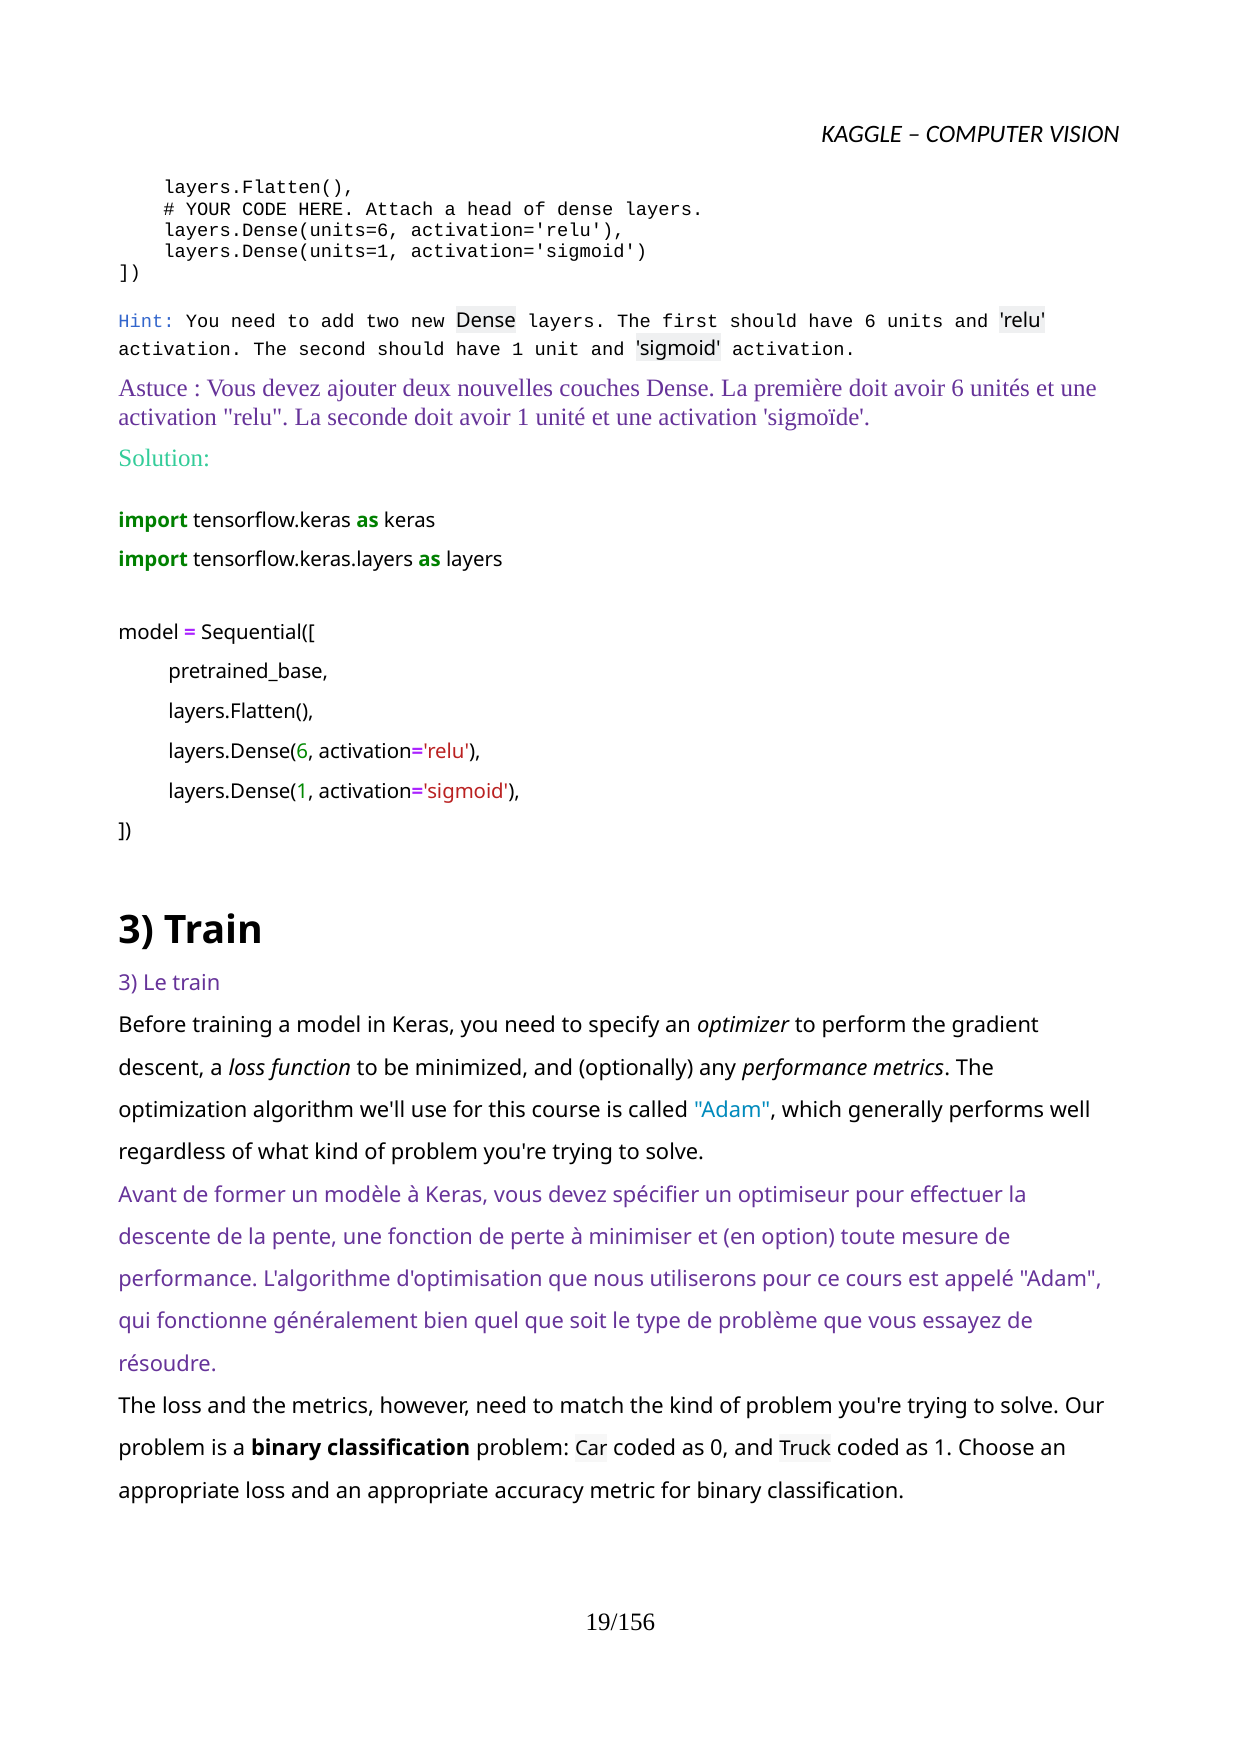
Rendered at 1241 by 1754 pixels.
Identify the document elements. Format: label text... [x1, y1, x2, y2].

subtitle 3) Train [118, 901, 1122, 955]
text pretrained_base, [118, 657, 1122, 685]
text import tensorflow.keras.layers as layers [118, 545, 1122, 573]
text layers.Flatten(), [118, 178, 1122, 199]
text Astuce : Vous devez ajouter deux nouvelles couches Dense. La première doit avoir 6 unités et une activation "relu". La seconde doit avoir 1 unité et une activation 'sigmoïde'. [118, 373, 1122, 431]
text layers.Dense(units=6, activation='relu'), [118, 221, 1122, 242]
text layers.Dense(units=1, activation='sigmoid') [118, 242, 1122, 263]
text # YOUR CODE HERE. Attach a head of dense layers. [118, 199, 1122, 221]
text layers.Flatten(), [118, 697, 1122, 725]
text Hint: You need to add two new Dense layers. The first should have 6 units and 'relu' activation. The second should have 1 unit and 'sigmoid' activation. [118, 306, 1122, 361]
text Before training a model in Keras, you need to specify an optimizer to perform the gradient descent, a loss function to be minimized, and (optionally) any performance metrics. The optimization algorithm we'll use for this course is called "Adam", which generally performs well regardless of what kind of problem you're trying to solve. [118, 1009, 1122, 1166]
text ]) [118, 816, 1122, 844]
text Solution: [118, 443, 1122, 472]
text The loss and the metrics, however, need to match the kind of problem you're trying to solve. Our problem is a binary classification problem: Car coded as 0, and Truck coded as 1. Choose an appropriate loss and an appropriate accuracy metric for binary classification. [118, 1390, 1122, 1504]
text layers.Dense(6, activation='relu'), [118, 737, 1122, 764]
text ]) [118, 263, 1122, 284]
text layers.Dense(1, activation='sigmoid'), [118, 776, 1122, 804]
text Avant de former un modèle à Keras, vous devez spécifier un optimiseur pour effectuer la descente de la pente, une fonction de perte à minimiser et (en option) toute mesure de performance. L'algorithme d'optimisation que nous utiliserons pour ce cours est appelé "Adam", qui fonctionne généralement bien quel que soit le type de problème que vous essayez de résoudre. [118, 1179, 1122, 1378]
text 3) Le train [118, 967, 1122, 997]
text import tensorflow.keras as keras [118, 506, 1122, 533]
text model = Sequential([ [118, 618, 1122, 646]
